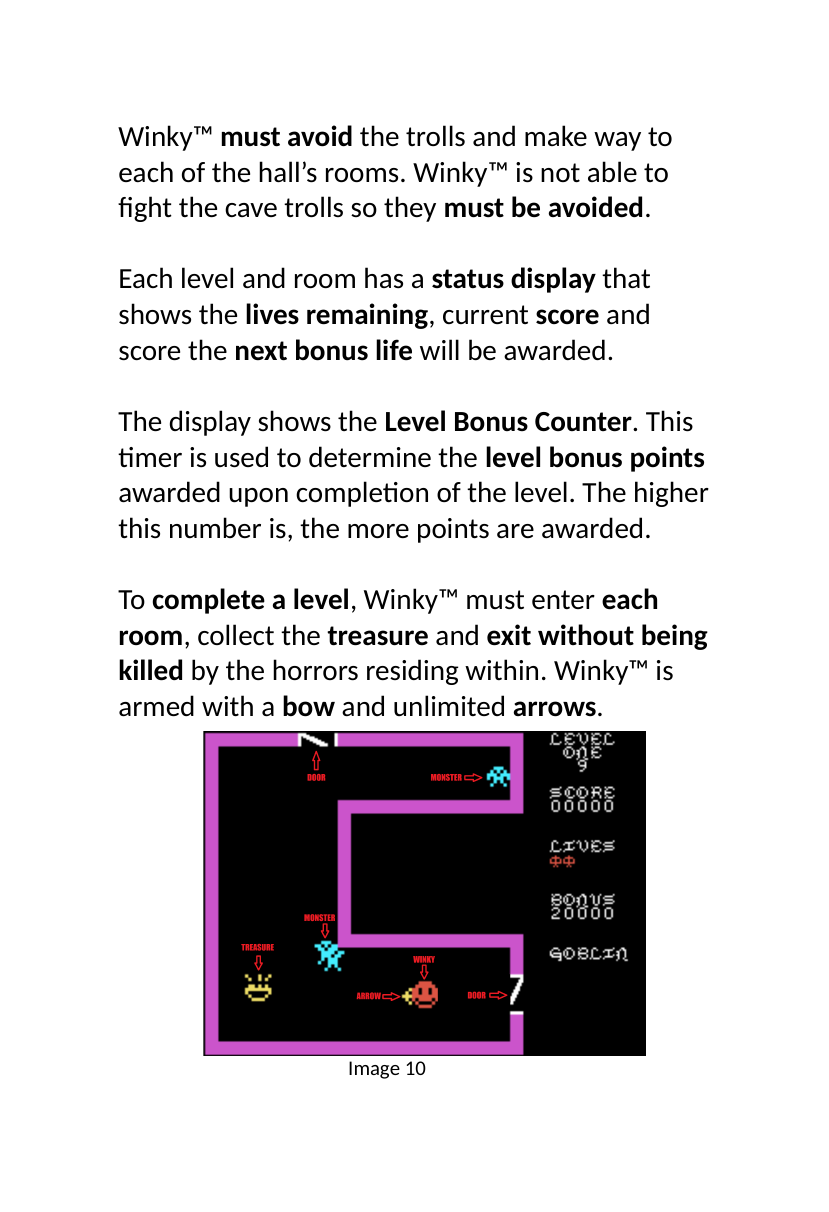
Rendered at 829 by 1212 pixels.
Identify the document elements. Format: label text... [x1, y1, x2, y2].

text The display shows the Level Bonus Counter. This timer is used to determine the level bonus points awarded upon completion of the level. The higher this number is, the more points are awarded. [118, 403, 710, 546]
text Image 10 [118, 724, 710, 1081]
text To complete a level, Winky™ must enter each room, collect the treasure and exit without being killed by the horrors residing within. Winky™ is armed with a bow and unlimited arrows. [118, 581, 710, 724]
text Winky™ must avoid the trolls and make way to each of the hall’s rooms. Winky™ is not able to fight the cave trolls so they must be avoided. [118, 118, 710, 225]
picture [203, 731, 646, 1056]
text Each level and room has a status display that shows the lives remaining, current score and score the next bonus life will be awarded. [118, 261, 710, 367]
